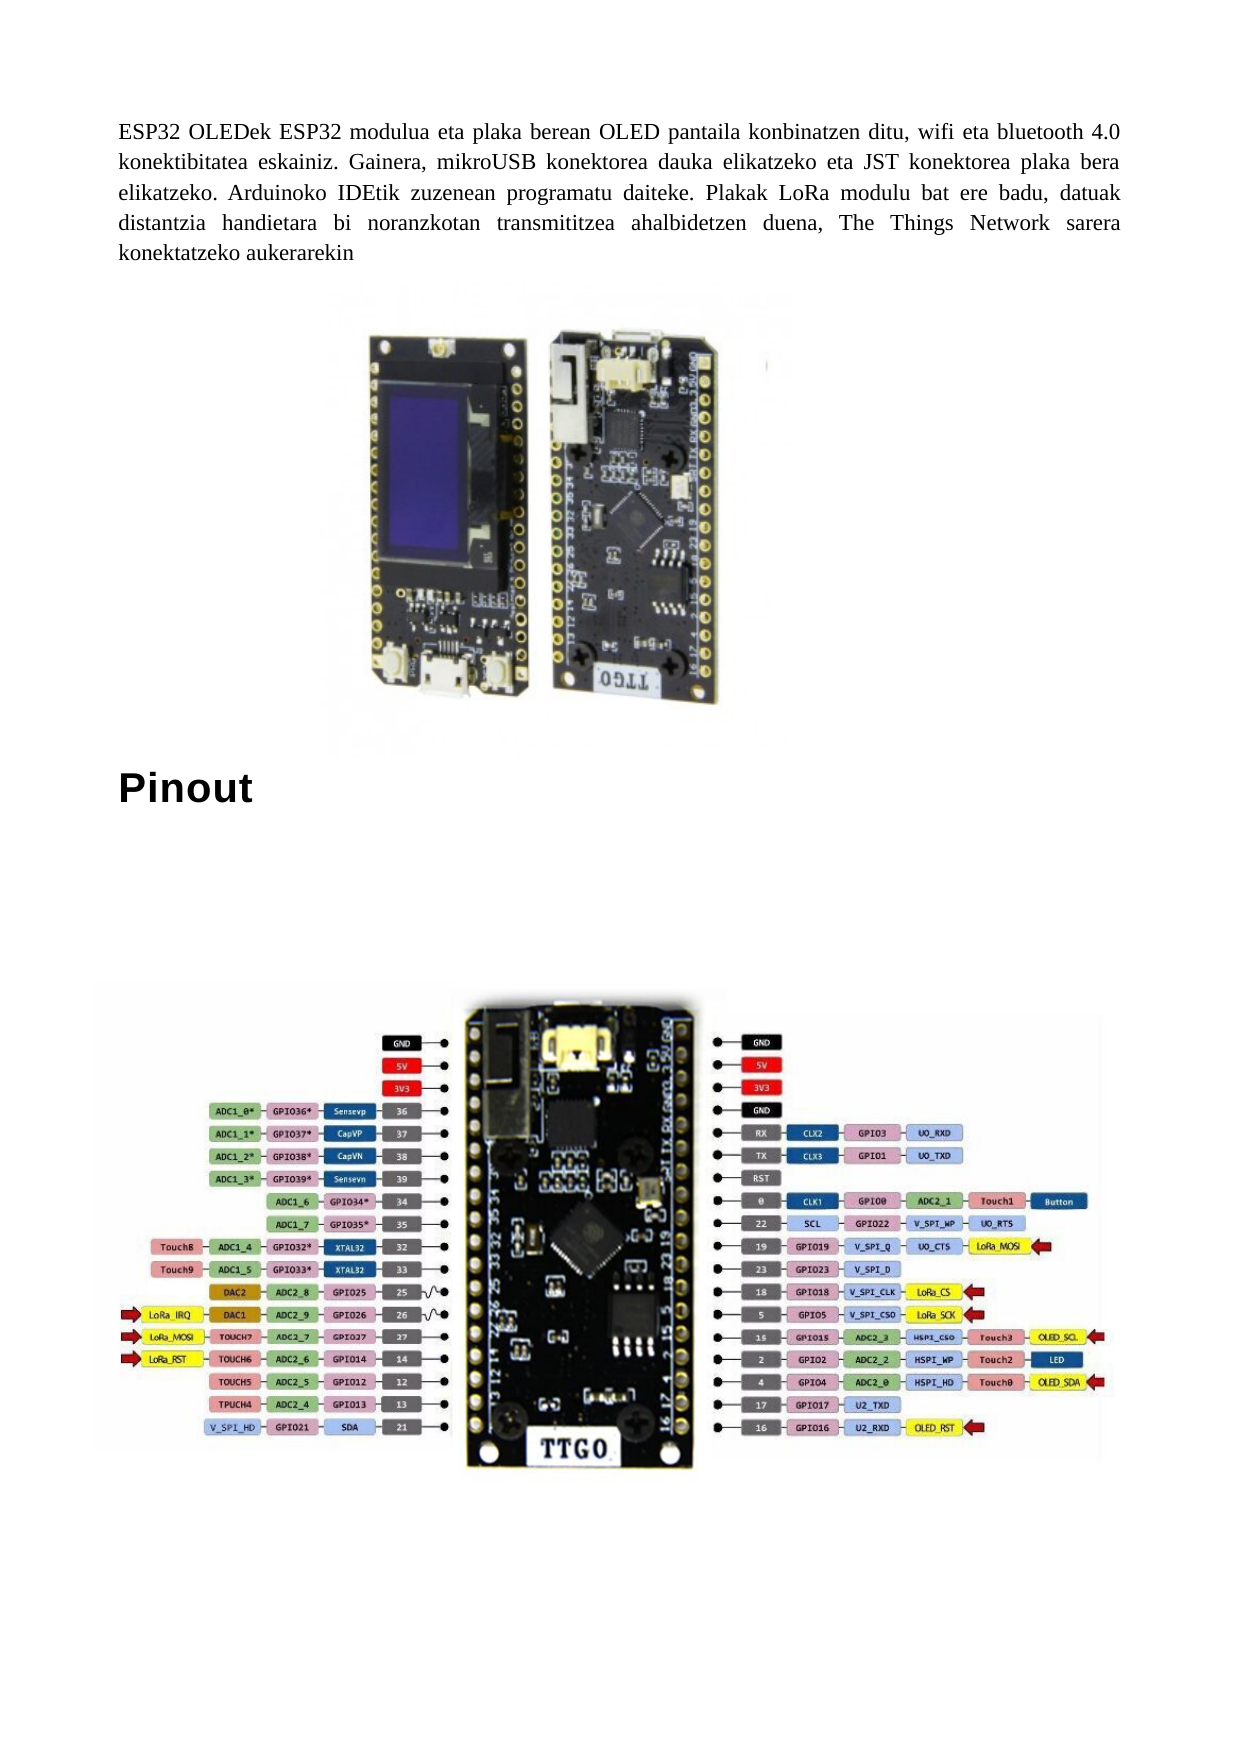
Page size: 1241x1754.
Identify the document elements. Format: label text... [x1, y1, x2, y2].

picture [69, 905, 1130, 1564]
picture [224, 283, 888, 757]
subtitle Pinout [118, 763, 1122, 811]
text ESP32 OLEDek ESP32 modulua eta plaka berean OLED pantaila konbinatzen ditu, wifi eta bluetooth 4.0 konektibitatea eskainiz. Gainera, mikroUSB konektorea dauka elikatzeko eta JST konektorea plaka bera elikatzeko. Arduinoko IDEtik zuzenean programatu daiteke. Plakak LoRa modulu bat ere badu, datuak distantzia handietara bi noranzkotan transmititzea ahalbidetzen duena, The Things Network sarera konektatzeko aukerarekin [118, 118, 1122, 265]
